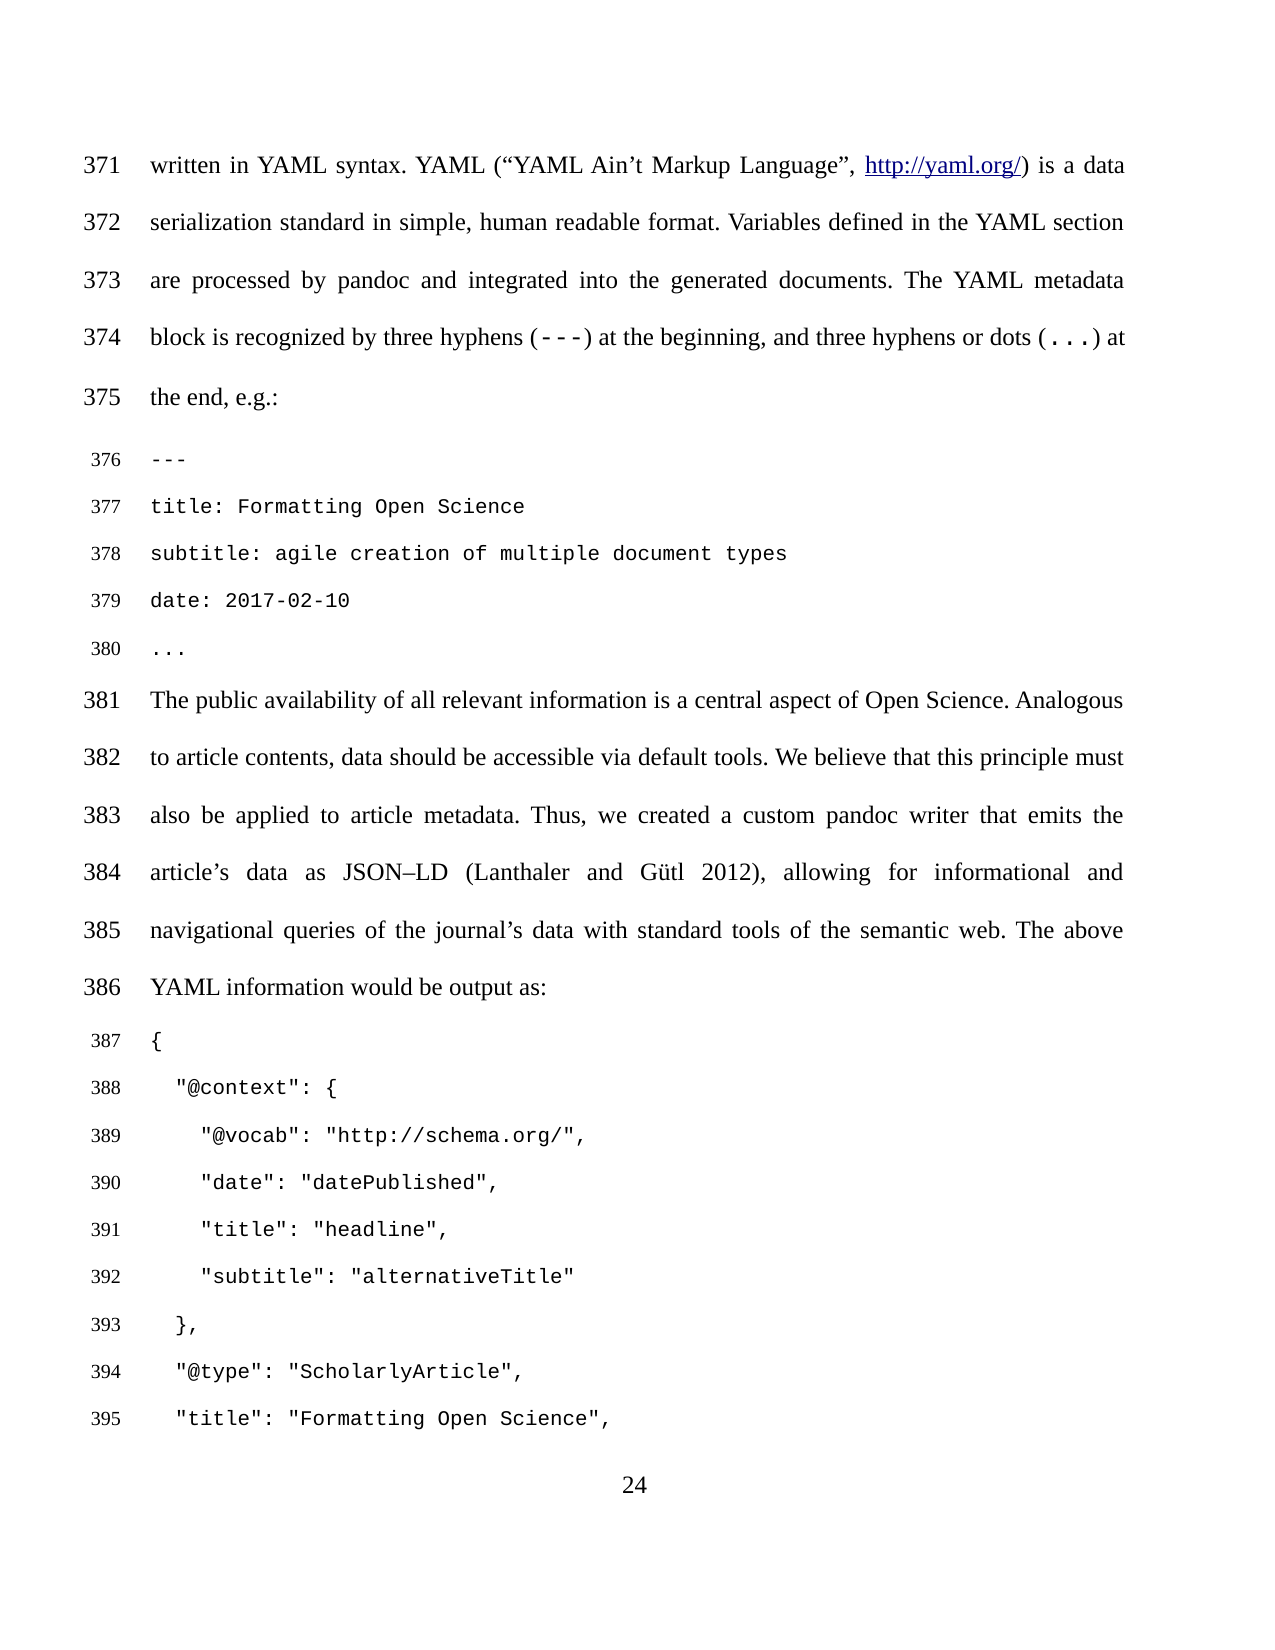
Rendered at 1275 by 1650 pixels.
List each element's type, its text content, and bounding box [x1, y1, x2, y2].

text date: 2017-02-10 [150, 590, 1125, 614]
text title: Formatting Open Science [150, 496, 1125, 519]
text { [150, 1030, 1125, 1054]
text subtitle: agile creation of multiple document types [150, 543, 1125, 567]
text "@vocab": "http://schema.org/", [150, 1124, 1125, 1148]
text written in YAML syntax. YAML (“YAML Ain’t Markup Language”, http://yaml.org/) is a data serialization standard in simple, human readable format. Variables defined in the YAML section are processed by pandoc and integrated into the generated documents. The YAML metadata block is recognized by three hyphens (---) at the beginning, and three hyphens or dots (...) at the end, e.g.: [150, 150, 1125, 411]
text "@context": { [150, 1077, 1125, 1101]
text "subtitle": "alternativeTitle" [150, 1266, 1125, 1290]
text }, [150, 1314, 1125, 1337]
text ... [150, 638, 1125, 661]
text "date": "datePublished", [150, 1172, 1125, 1196]
text "@type": "ScholarlyArticle", [150, 1361, 1125, 1385]
text "title": "headline", [150, 1219, 1125, 1243]
text The public availability of all relevant information is a central aspect of Open Science. Analogous to article contents, data should be accessible via default tools. We believe that this principle must also be applied to article metadata. Thus, we created a custom pandoc writer that emits the article’s data as JSON–LD (Lanthaler and Gütl 2012), allowing for informational and navigational queries of the journal’s data with standard tools of the semantic web. The above YAML information would be output as: [150, 685, 1125, 1001]
text --- [150, 448, 1125, 472]
text "title": "Formatting Open Science", [150, 1408, 1125, 1432]
